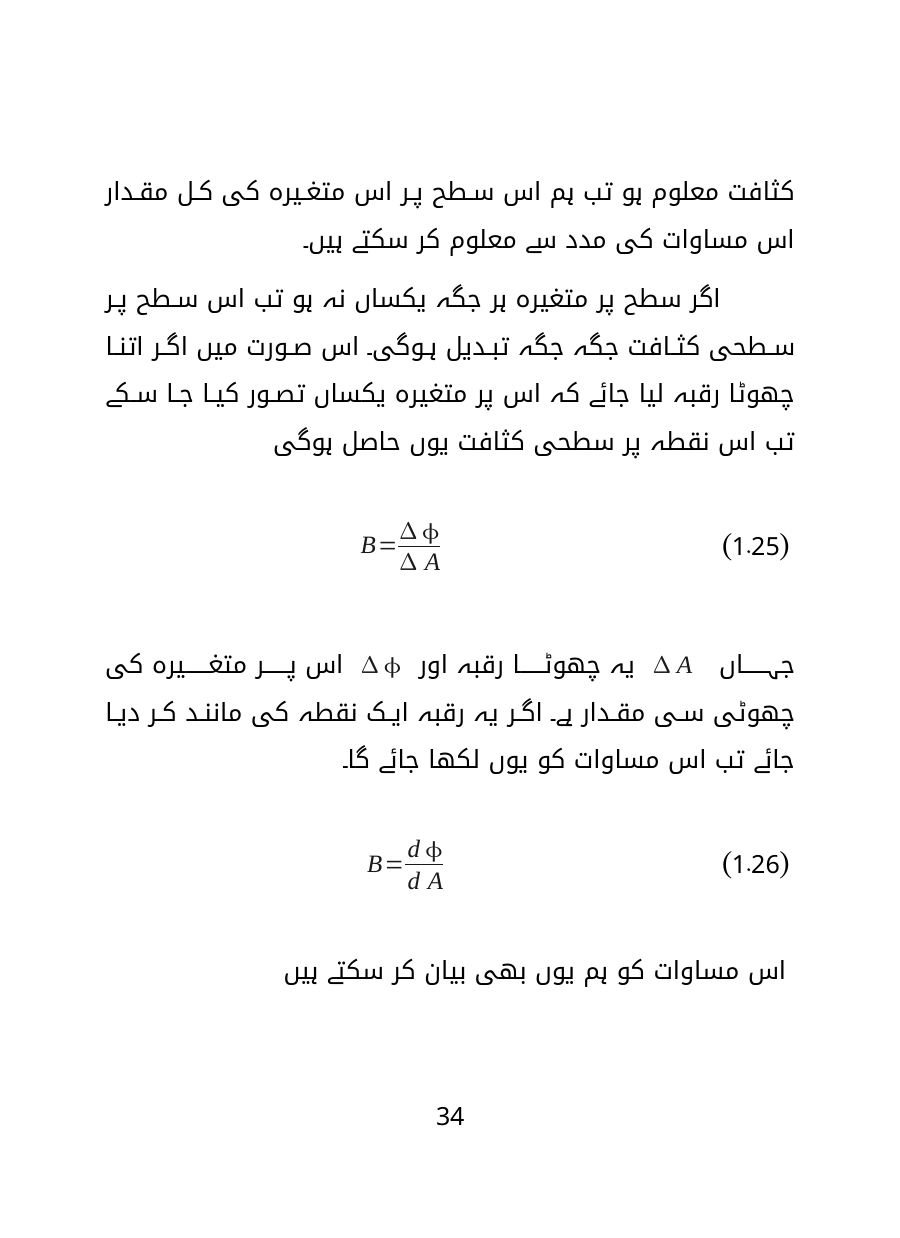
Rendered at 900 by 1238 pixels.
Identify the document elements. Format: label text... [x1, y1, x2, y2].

table_header [105, 512, 688, 595]
text جہاں یہ چھوٹا رقبہ اوراس پر متغیرہ کی چھوٹی سی مقدار ہے۔ اگر یہ رقبہ ایک نقطہ کی مانند کر دیا جائے تب اس مساوات کو یوں لکھا جائے گا۔ [105, 641, 795, 784]
text اس مساوات کو ہم یوں بھی بیان کر سکتے ہیں [105, 947, 795, 994]
table_header (1.25) [688, 512, 795, 595]
table_header (1.26) [697, 830, 795, 913]
table_header [105, 830, 697, 913]
text اگر سطح پر متغیرہ ہر جگہ یکساں نہ ہو تب اس سطح پر سطحی کثافت جگہ جگہ تبدیل ہوگی۔ اس صورت میں اگر اتنا چھوٹا رقبہ لیا جائے کہ اس پر متغیرہ یکساں تصور کیا جا سکے تب اس نقطہ پر سطحی کثافت یوں حاصل ہوگی [105, 276, 795, 465]
text کثافت معلوم ہو تب ہم اس سطح پر اس متغیرہ کی کل مقدار اس مساوات کی مدد سے معلوم کر سکتے ہیں۔ [105, 168, 795, 263]
